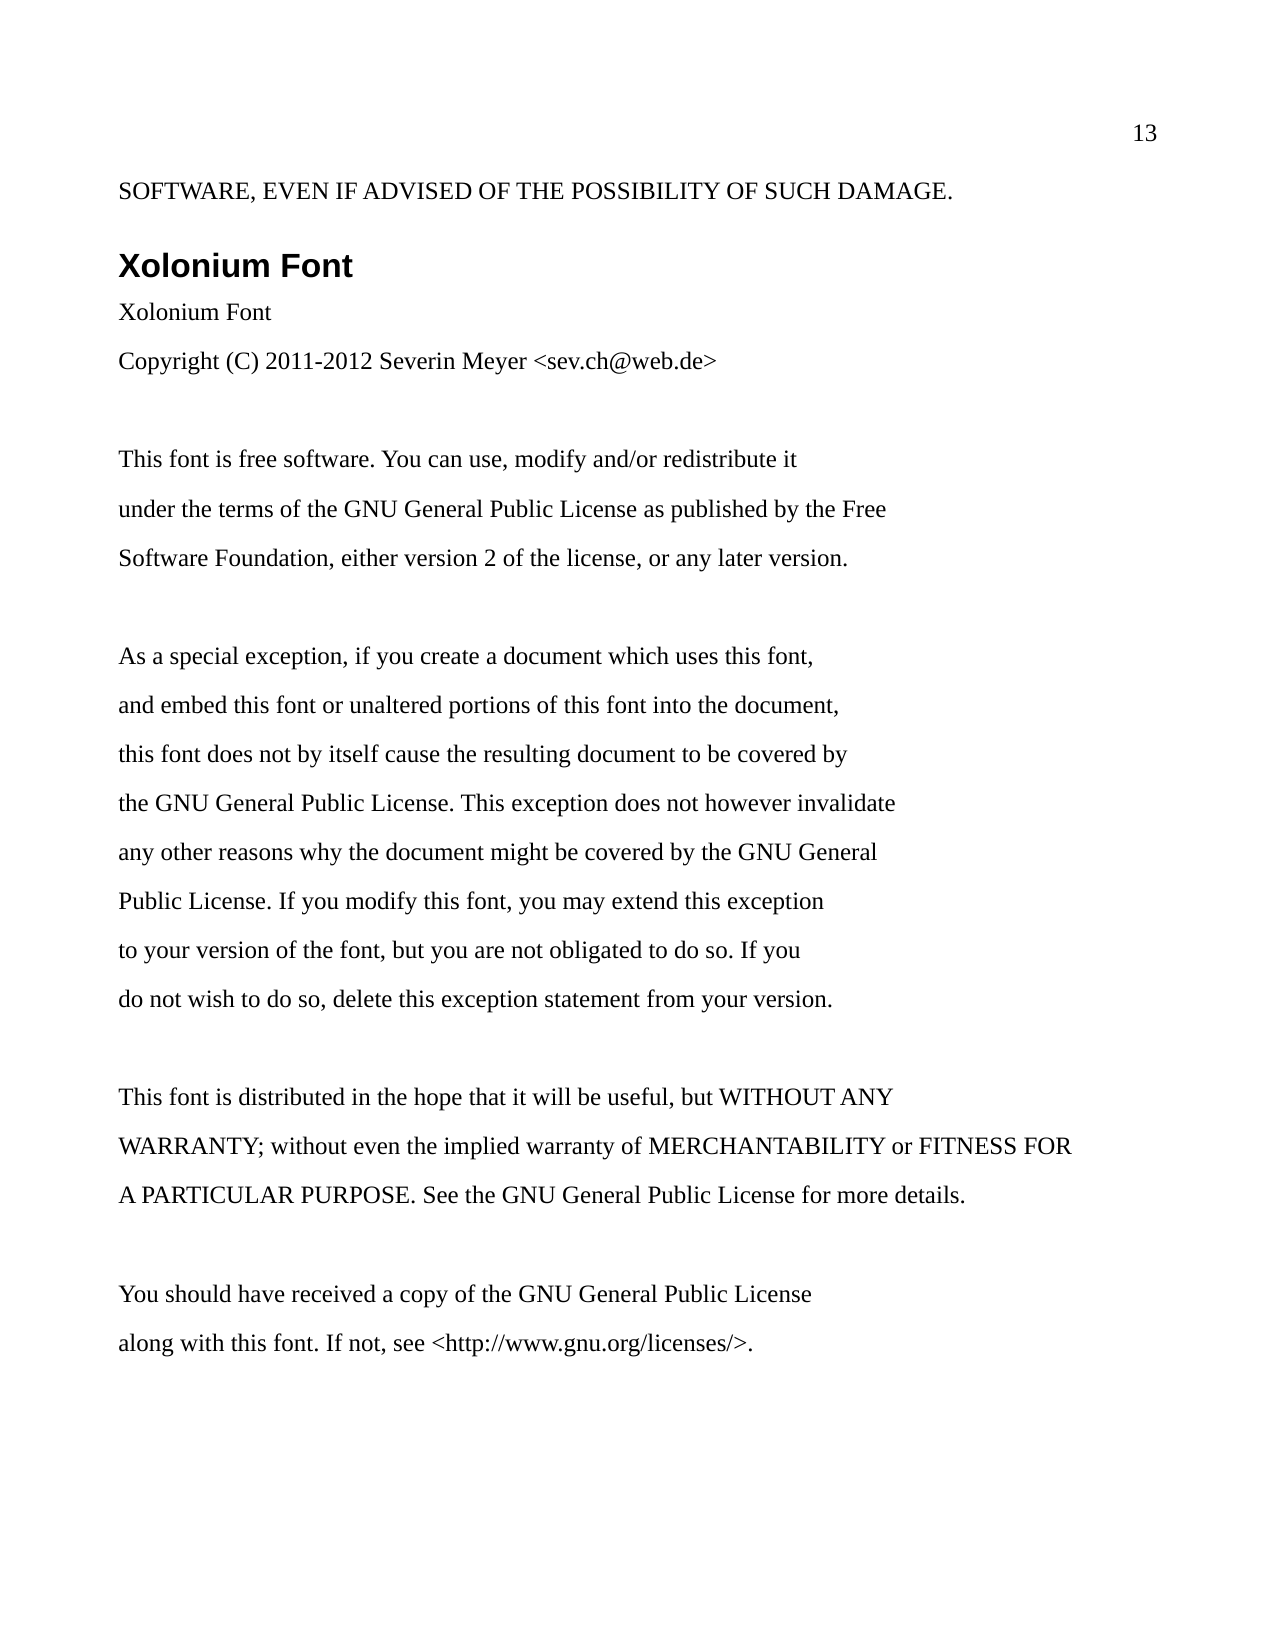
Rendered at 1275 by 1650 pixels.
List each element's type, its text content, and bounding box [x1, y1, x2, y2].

text This font is free software. You can use, modify and/or redistribute it [118, 444, 1157, 473]
text along with this font. If not, see <http://www.gnu.org/licenses/>. [118, 1328, 1157, 1356]
text You should have received a copy of the GNU General Public License [118, 1279, 1157, 1307]
text under the terms of the GNU General Public License as published by the Free [118, 494, 1157, 522]
text Xolonium Font [118, 297, 1157, 326]
text As a special exception, if you create a document which uses this font, [118, 641, 1157, 669]
text WARRANTY; without even the implied warranty of MERCHANTABILITY or FITNESS FOR [118, 1131, 1157, 1160]
text do not wish to do so, delete this exception statement from your version. [118, 984, 1157, 1013]
text and embed this font or unaltered portions of this font into the document, [118, 690, 1157, 719]
text to your version of the font, but you are not obligated to do so. If you [118, 935, 1157, 964]
text This font is distributed in the hope that it will be useful, but WITHOUT ANY [118, 1082, 1157, 1111]
text this font does not by itself cause the resulting document to be covered by [118, 739, 1157, 768]
subtitle Xolonium Font [118, 246, 1157, 285]
text any other reasons why the document might be covered by the GNU General [118, 837, 1157, 866]
text Public License. If you modify this font, you may extend this exception [118, 886, 1157, 915]
text Copyright (C) 2011-2012 Severin Meyer <sev.ch@web.de> [118, 346, 1157, 375]
text the GNU General Public License. This exception does not however invalidate [118, 788, 1157, 817]
text A PARTICULAR PURPOSE. See the GNU General Public License for more details. [118, 1181, 1157, 1209]
text SOFTWARE, EVEN IF ADVISED OF THE POSSIBILITY OF SUCH DAMAGE. [118, 176, 1157, 205]
text Software Foundation, either version 2 of the license, or any later version. [118, 543, 1157, 571]
